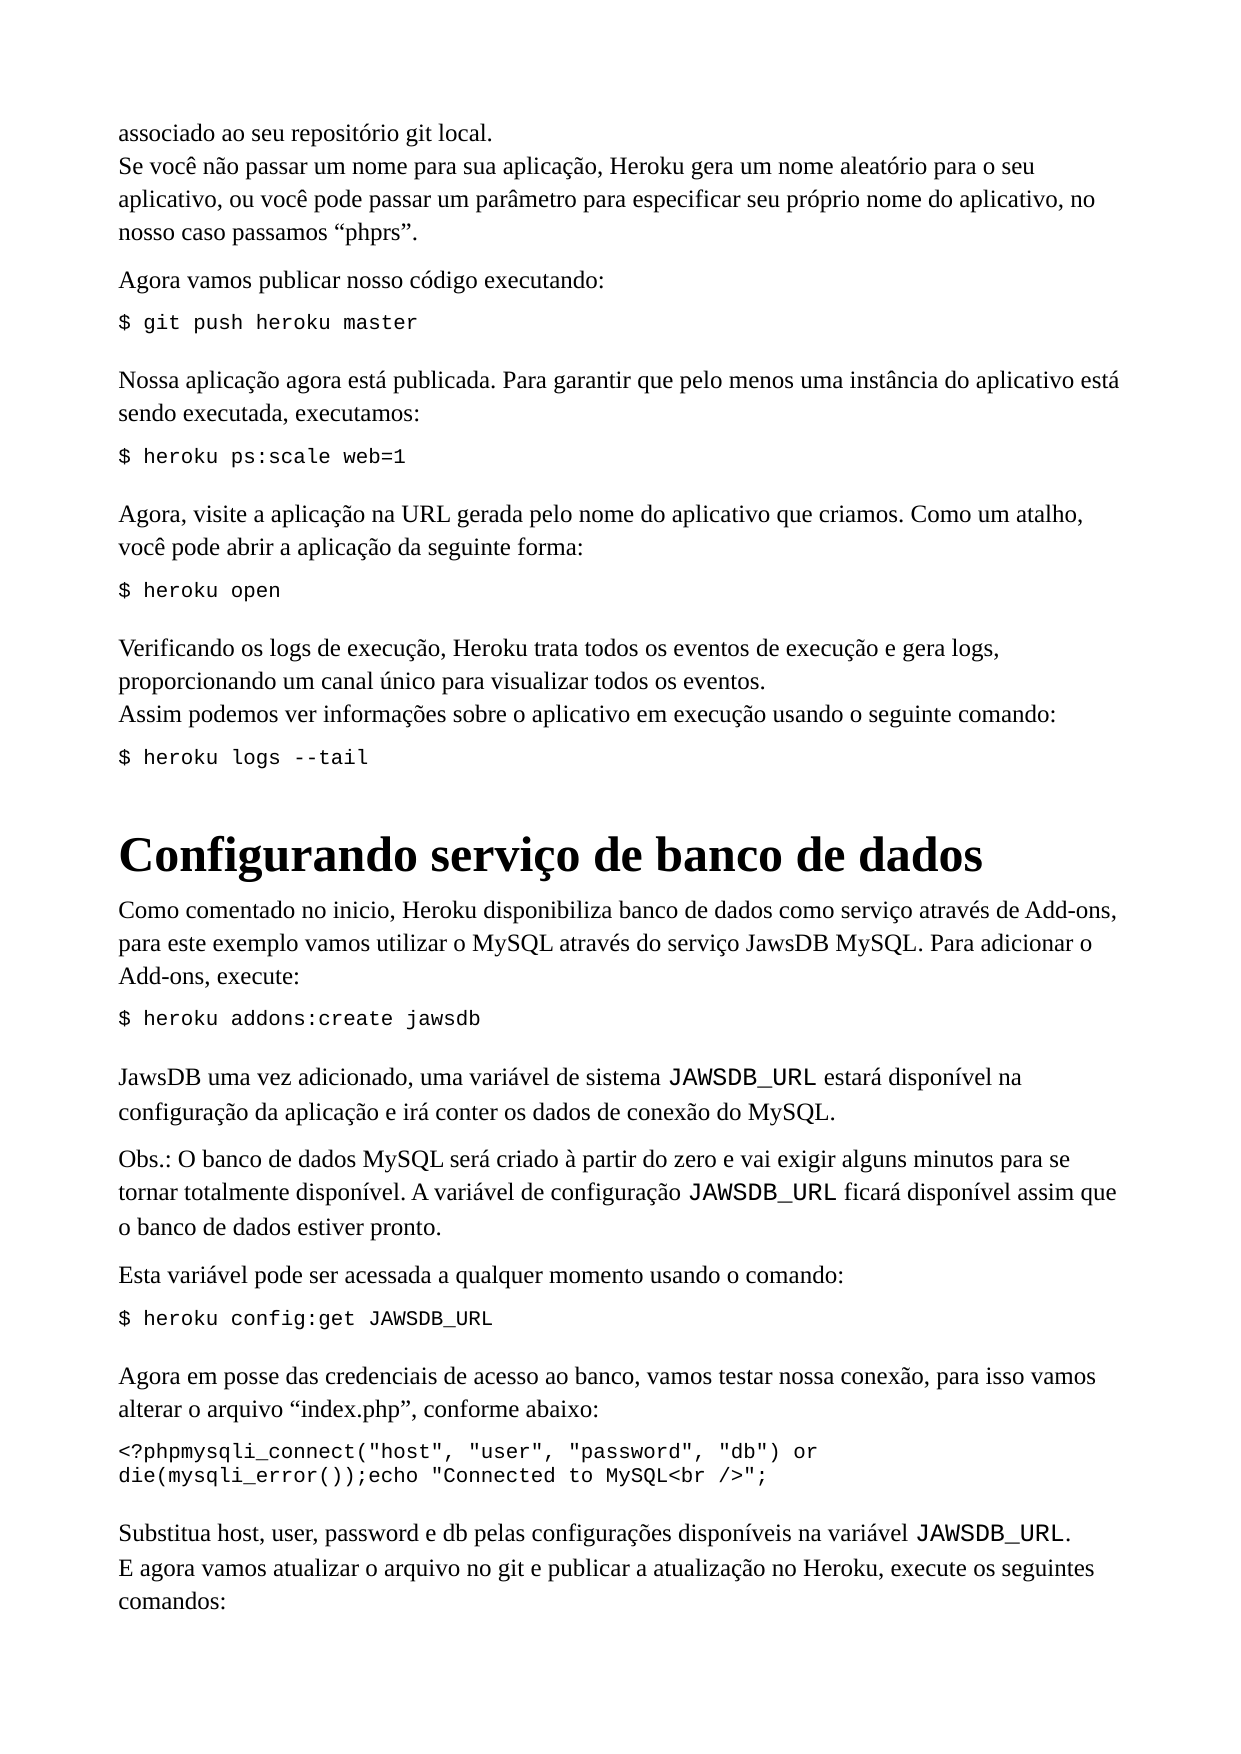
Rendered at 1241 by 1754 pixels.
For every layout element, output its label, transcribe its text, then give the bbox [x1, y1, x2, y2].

text Nossa aplicação agora está publicada. Para garantir que pelo menos uma instância do aplicativo está sendo executada, executamos: [118, 366, 1122, 427]
text Agora, visite a aplicação na URL gerada pelo nome do aplicativo que criamos. Como um atalho, você pode abrir a aplicação da seguinte forma: [118, 499, 1122, 561]
text $ heroku open [118, 580, 1122, 603]
text <?phpmysqli_connect("host", "user", "password", "db") or die(mysqli_error());echo "Connected to MySQL<br />"; [118, 1441, 1122, 1489]
text JawsDB uma vez adicionado, uma variável de sistema JAWSDB_URL estará disponível na configuração da aplicação e irá conter os dados de conexão do MySQL. [118, 1062, 1122, 1125]
text Agora em posse das credenciais de acesso ao banco, vamos testar nossa conexão, para isso vamos alterar o arquivo “index.php”, conforme abaixo: [118, 1361, 1122, 1422]
text Esta variável pode ser acessada a qualquer momento usando o comando: [118, 1260, 1122, 1289]
text $ heroku ps:scale web=1 [118, 446, 1122, 470]
text $ heroku addons:create jawsdb [118, 1008, 1122, 1032]
text associado ao seu repositório git local. Se você não passar um nome para sua aplicação, Heroku gera um nome aleatório para o seu aplicativo, ou você pode passar um parâmetro para especificar seu próprio nome do aplicativo, no nosso caso passamos “phprs”. [118, 118, 1122, 246]
text Como comentado no inicio, Heroku disponibiliza banco de dados como serviço através de Add-ons, para este exemplo vamos utilizar o MySQL através do serviço JawsDB MySQL. Para adicionar o Add-ons, execute: [118, 895, 1122, 989]
text Obs.: O banco de dados MySQL será criado à partir do zero e vai exigir alguns minutos para se tornar totalmente disponível. A variável de configuração JAWSDB_URL ficará disponível assim que o banco de dados estiver pronto. [118, 1144, 1122, 1241]
text $ git push heroku master [118, 312, 1122, 336]
text $ heroku logs --tail [118, 747, 1122, 770]
subtitle Configurando serviço de banco de dados [118, 825, 1122, 882]
text Verificando os logs de execução, Heroku trata todos os eventos de execução e gera logs, proporcionando um canal único para visualizar todos os eventos. Assim podemos ver informações sobre o aplicativo em execução usando o seguinte comando: [118, 633, 1122, 728]
text Agora vamos publicar nosso código executando: [118, 265, 1122, 293]
text $ heroku config:get JAWSDB_URL [118, 1308, 1122, 1331]
text Substitua host, user, password e db pelas configurações disponíveis na variável JAWSDB_URL. E agora vamos atualizar o arquivo no git e publicar a atualização no Heroku, execute os seguintes comandos: [118, 1518, 1122, 1615]
